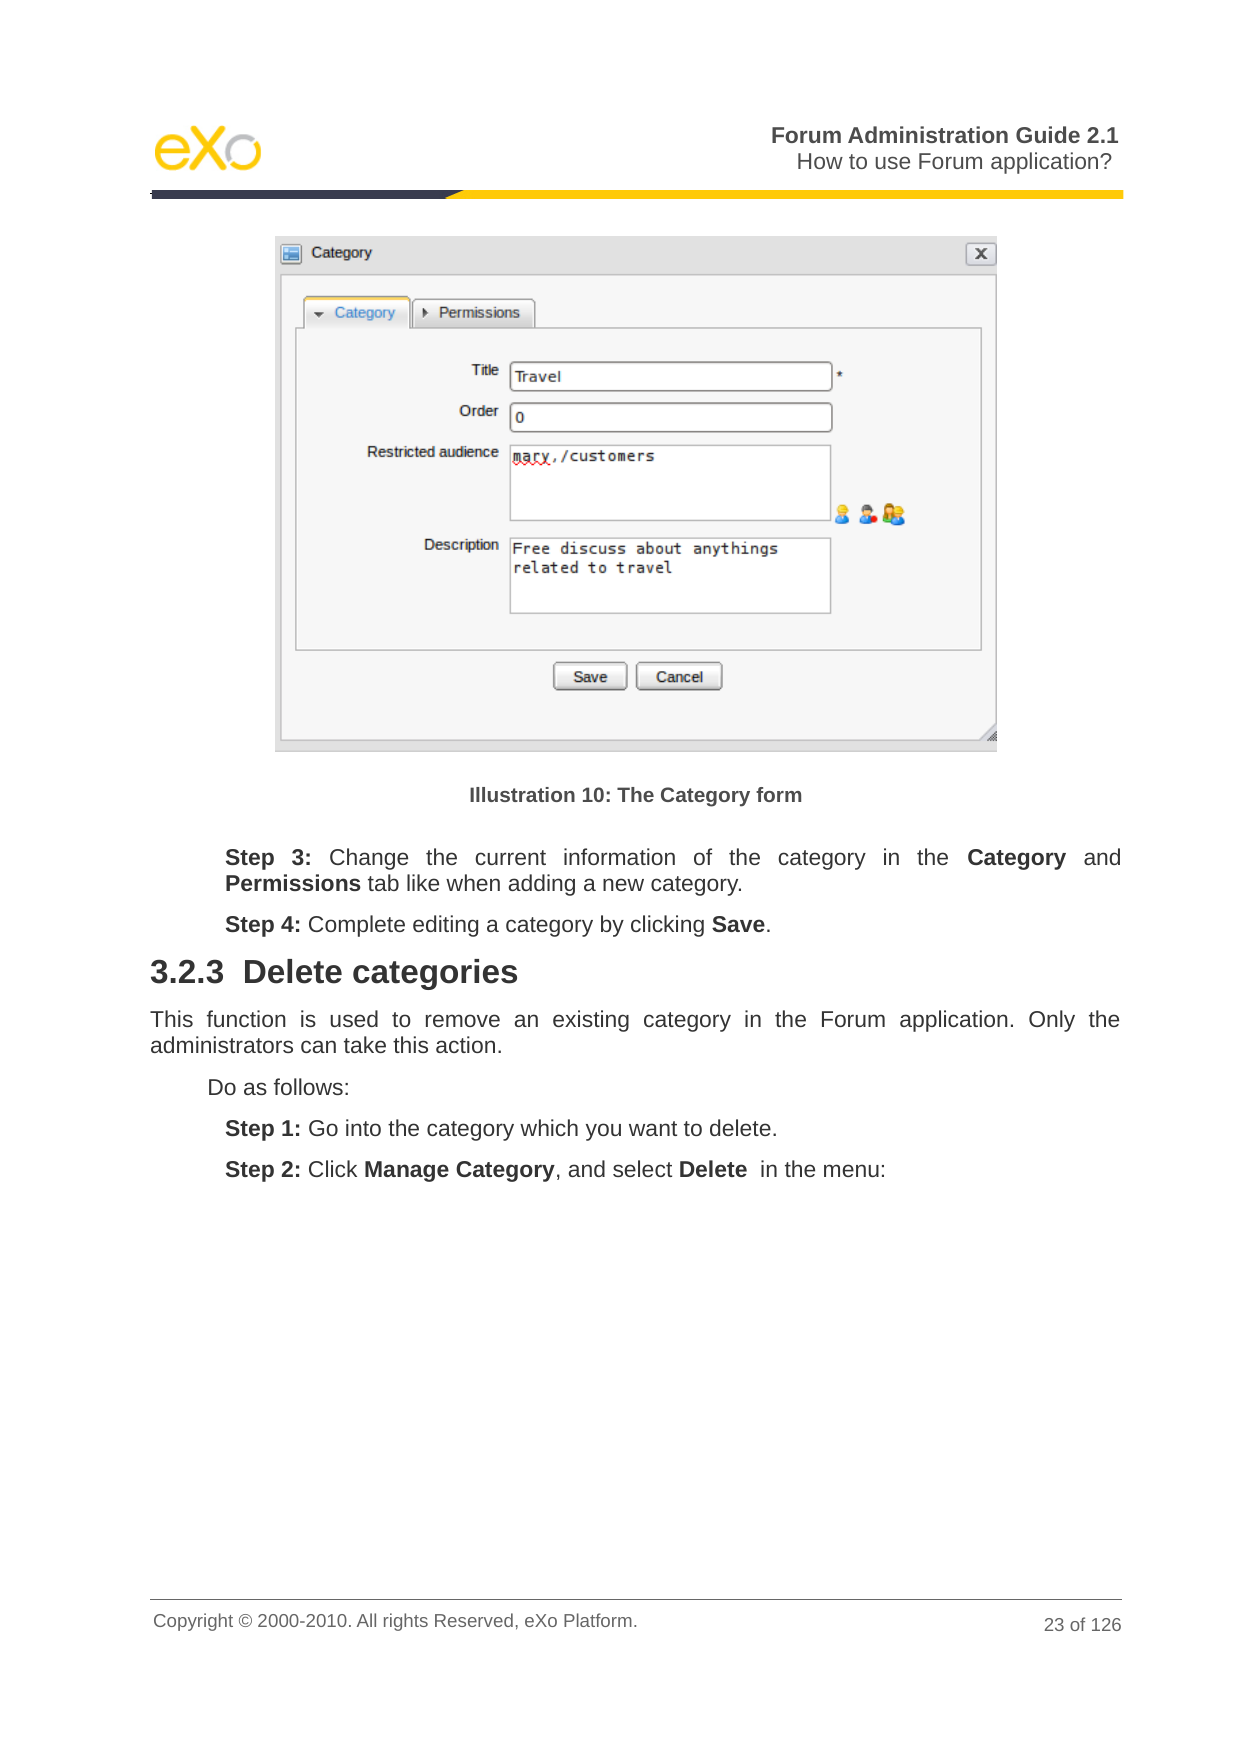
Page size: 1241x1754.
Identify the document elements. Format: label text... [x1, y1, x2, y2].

list Step 1: Go into the category which you want to delete. [187, 1115, 1122, 1141]
text Illustration 11: The Category form [245, 298, 1026, 807]
list Step 2: Click Manage Category, and select Delete in the menu: [187, 1156, 1122, 1183]
list Step 3: Change the current information of the category in the Category and Permissions tab like when adding a new category. [187, 843, 1122, 896]
picture [151, 190, 1124, 199]
text This function is used to remove an existing category in the Forum application. Only the administrators can take this action. [150, 1006, 1122, 1059]
list Step 4: Complete editing a category by clicking Save. [187, 911, 1122, 937]
text Do as follows: [150, 1074, 1122, 1100]
subtitle Delete categories [150, 952, 1122, 991]
picture [155, 125, 262, 171]
picture [275, 236, 997, 752]
